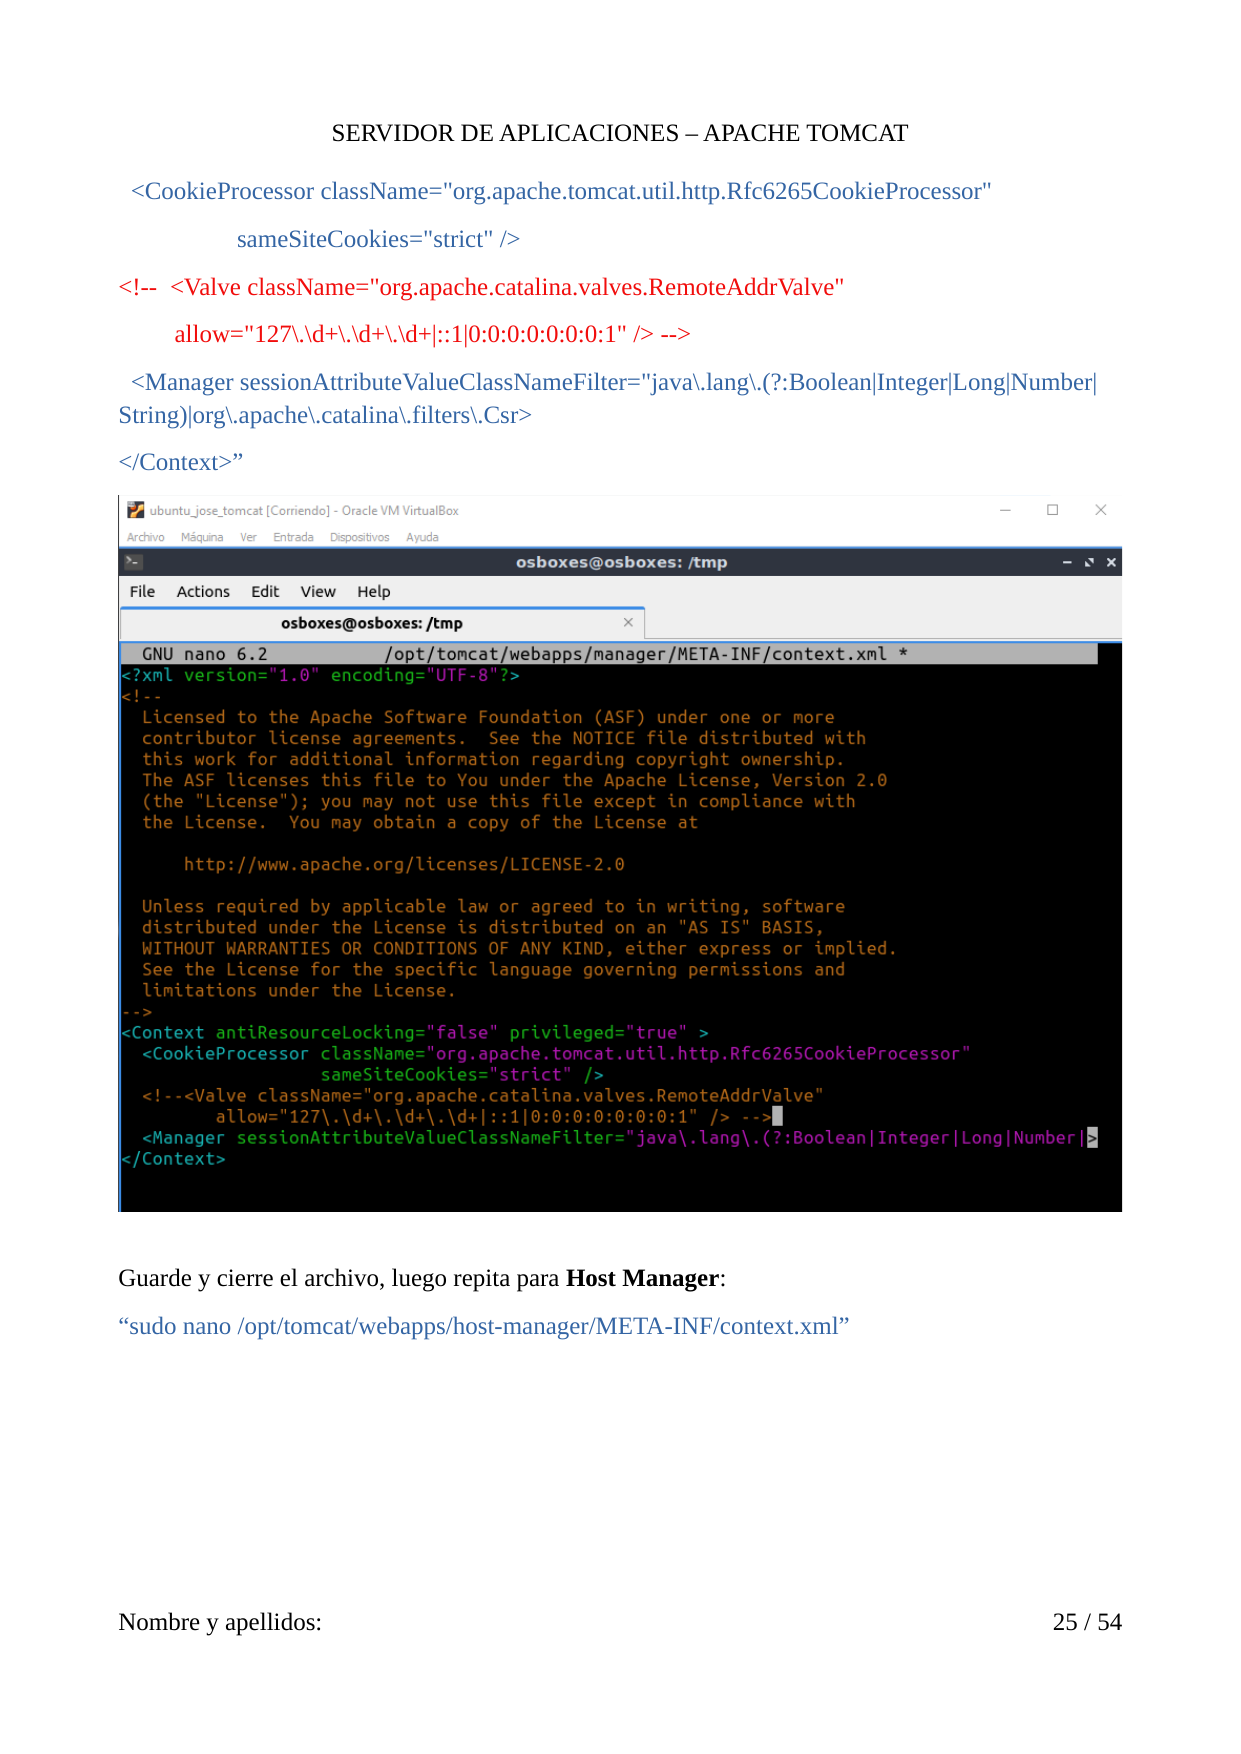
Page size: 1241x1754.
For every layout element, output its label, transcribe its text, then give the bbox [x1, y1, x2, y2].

text allow="127\.\d+\.\d+\.\d+|::1|0:0:0:0:0:0:0:1" /> --> [118, 319, 1122, 348]
text <!-- <Valve className="org.apache.catalina.valves.RemoteAddrValve" [118, 272, 1122, 300]
text sameSiteCookies="strict" /> [118, 224, 1122, 253]
text <Manager sessionAttributeValueClassNameFilter="java\.lang\.(?:Boolean|Integer|Long|Number|String)|org\.apache\.catalina\.filters\.Csr> [118, 367, 1122, 428]
text Guarde y cierre el archivo, luego repita para Host Manager: [118, 1263, 1122, 1292]
text </Context>” [118, 447, 1122, 476]
text <CookieProcessor className="org.apache.tomcat.util.http.Rfc6265CookieProcessor" [118, 176, 1122, 205]
text “sudo nano /opt/tomcat/webapps/host-manager/META-INF/context.xml” [118, 1311, 1122, 1340]
picture [118, 495, 1123, 1212]
